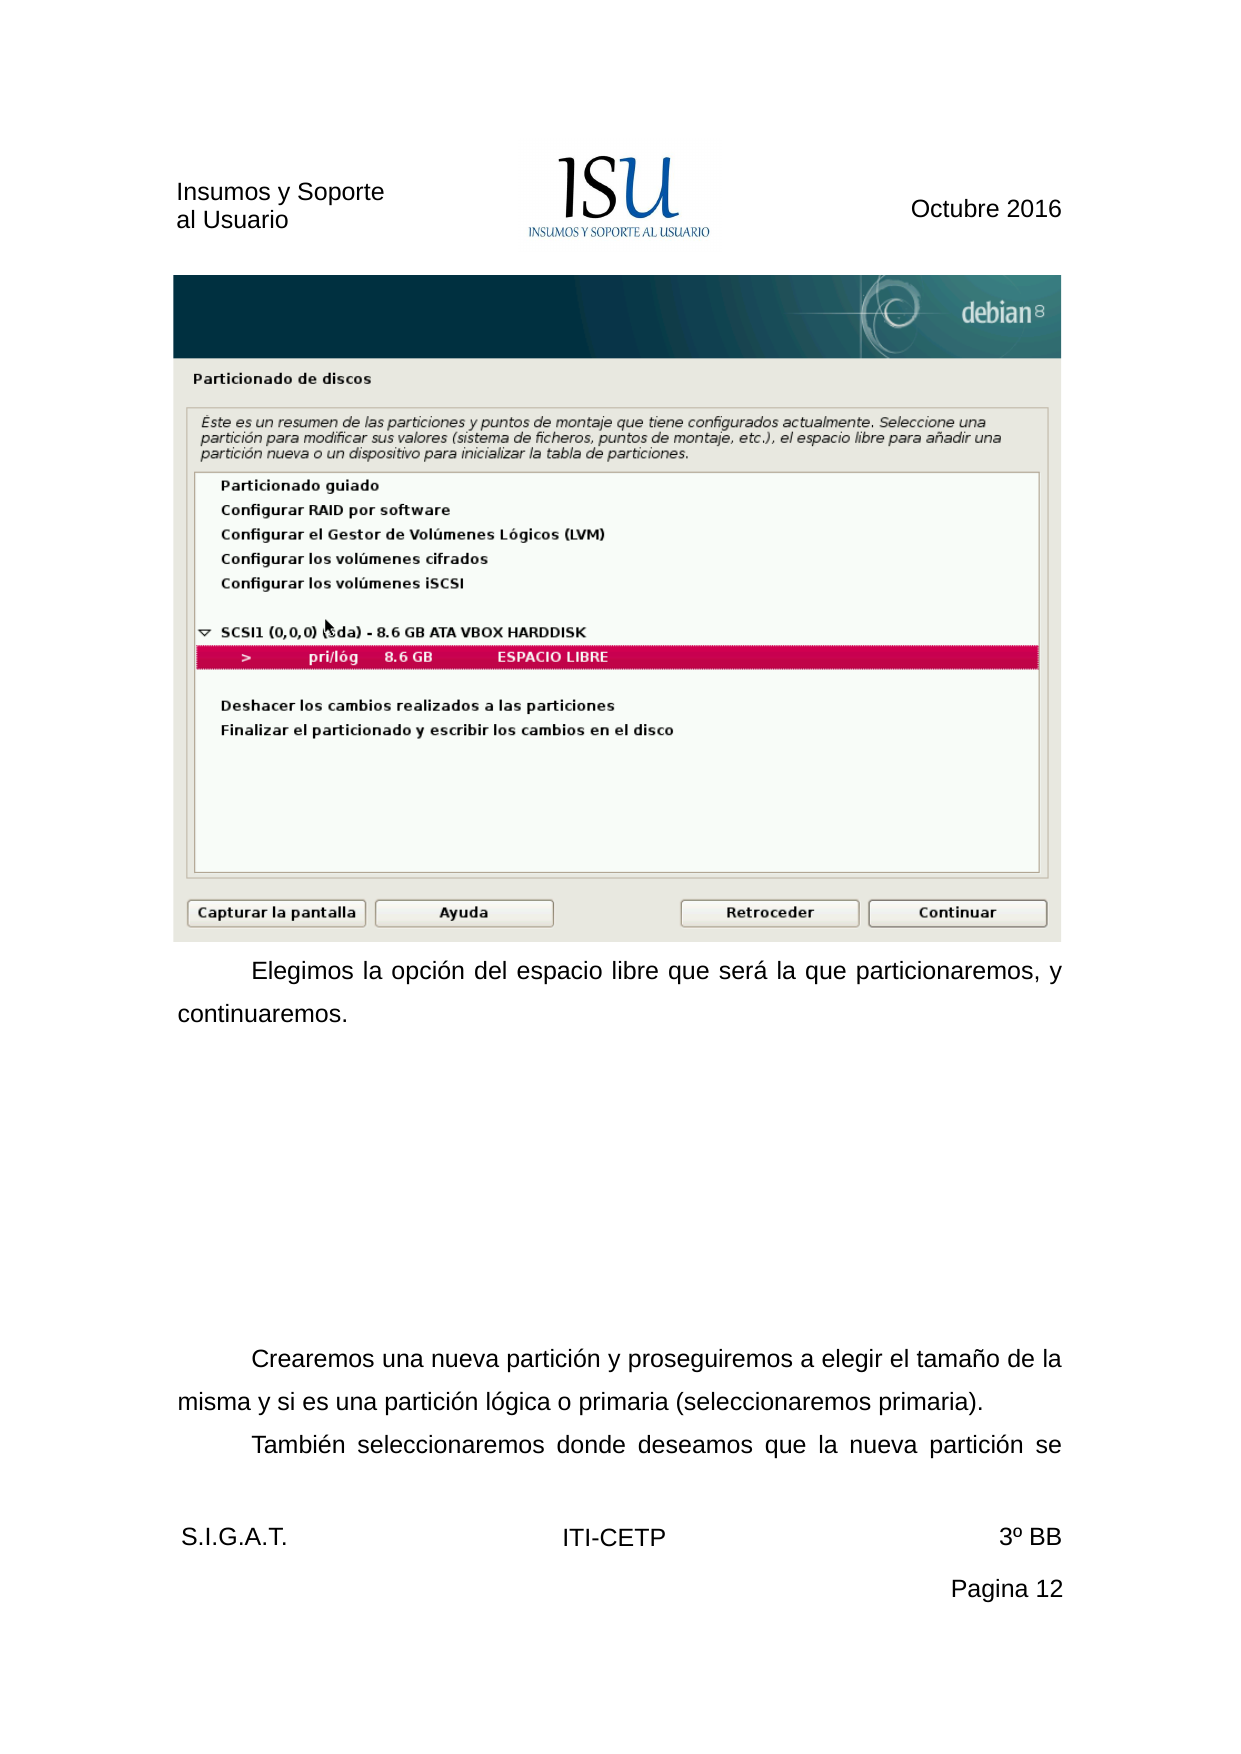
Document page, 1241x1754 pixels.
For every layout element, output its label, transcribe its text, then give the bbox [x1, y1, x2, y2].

text También seleccionaremos donde deseamos que la nueva partición se [177, 1430, 1063, 1459]
text Crearemos una nueva partición y proseguiremos a elegir el tamaño de la misma y si es una partición lógica o primaria (seleccionaremos primaria). [177, 1344, 1063, 1416]
picture [517, 138, 723, 252]
text Elegimos la opción del espacio libre que será la que particionaremos, y continuaremos. [177, 260, 1063, 1028]
picture [173, 275, 1062, 942]
